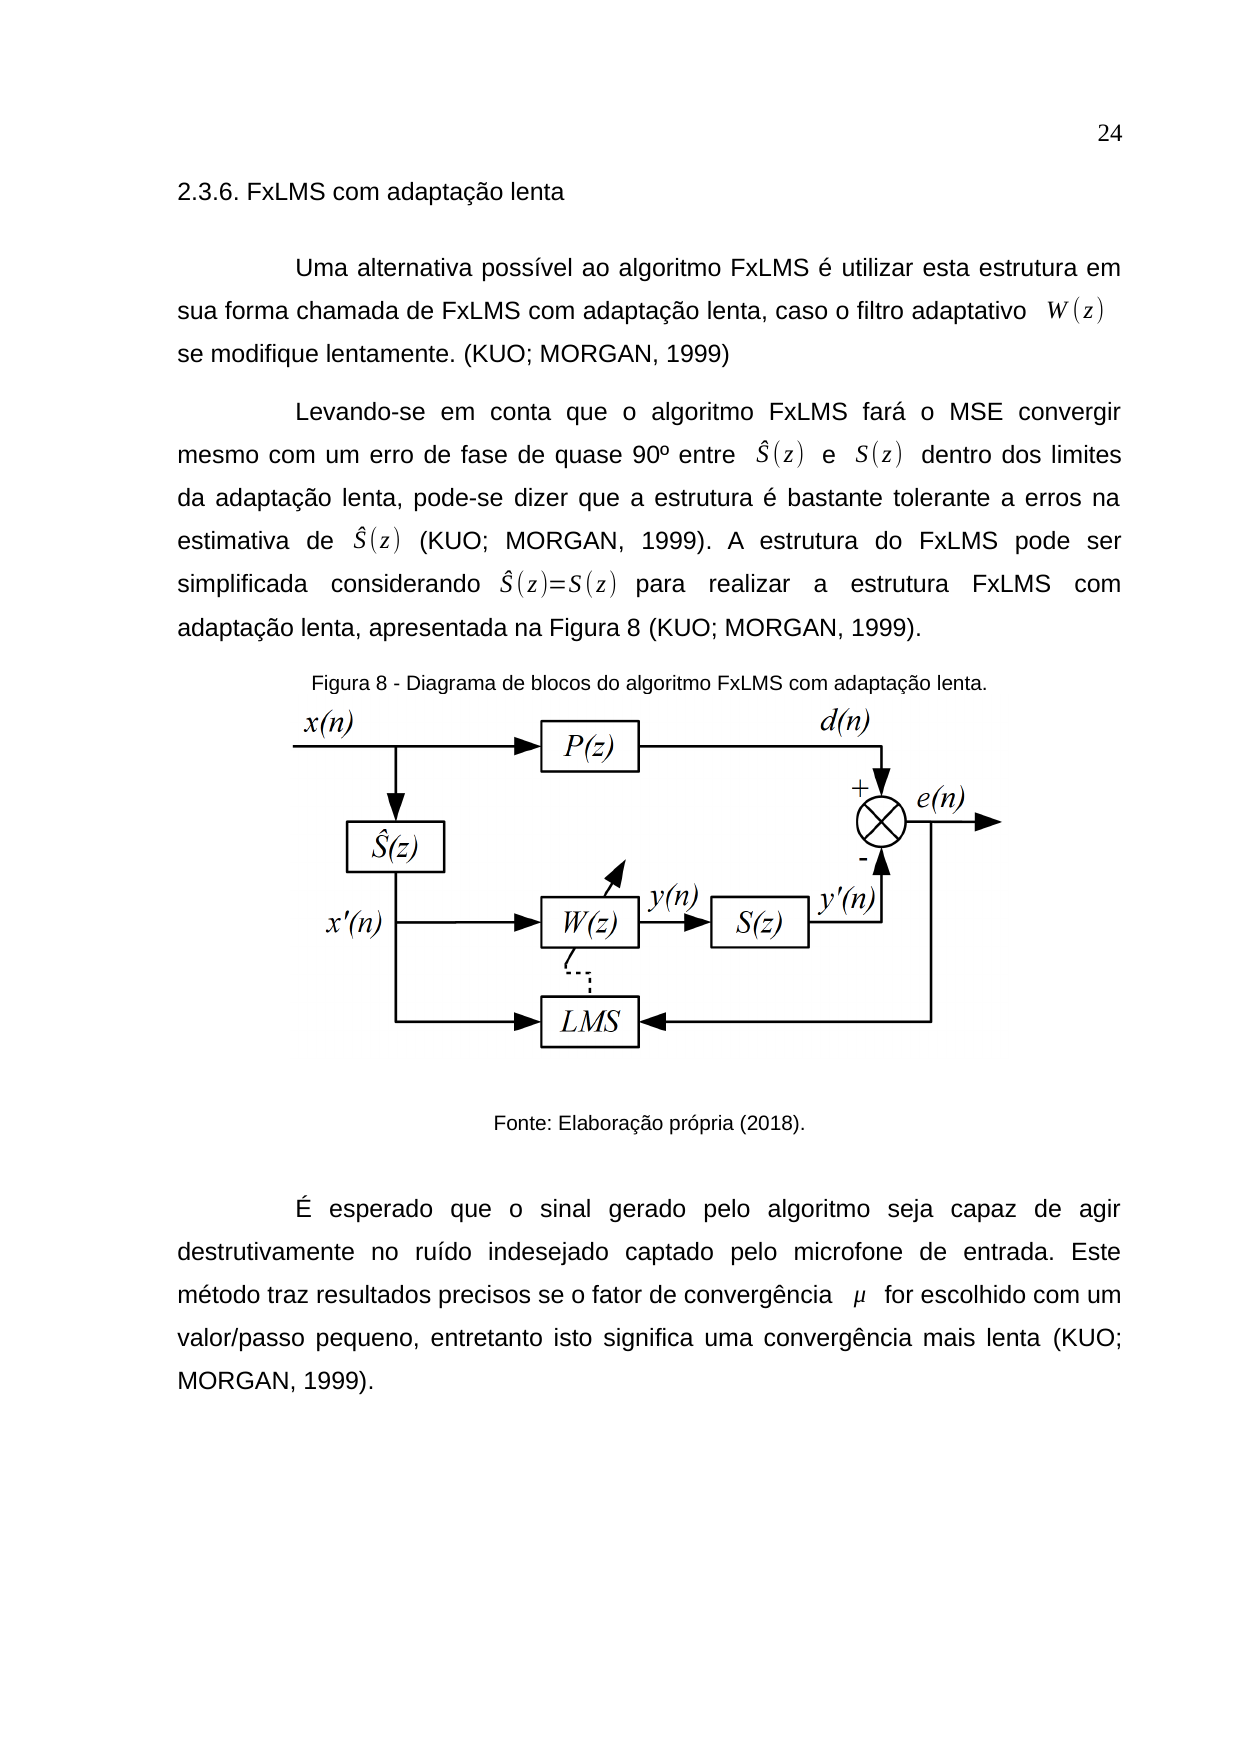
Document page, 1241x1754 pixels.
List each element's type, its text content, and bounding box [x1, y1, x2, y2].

text É esperado que o sinal gerado pelo algoritmo seja capaz de agir destrutivamente no ruído indesejado captado pelo microfone de entrada. Este método traz resultados precisos se o fator de convergênciafor escolhido com um valor/passo pequeno, entretanto isto significa uma convergência mais lenta (KUO; MORGAN, 1999). [177, 1193, 1122, 1395]
table_cell Fonte: Elaboração própria (2018). [177, 1099, 1122, 1193]
subtitle 2.3.6. FxLMS com adaptação lenta [177, 177, 1122, 206]
table_cell [177, 695, 1122, 1099]
text Levando-se em conta que o algoritmo FxLMS fará o MSE convergir mesmo com um erro de fase de quase 90º entreedentro dos limites da adaptação lenta, pode-se dizer que a estrutura é bastante tolerante a erros na estimativa de(KUO; MORGAN, 1999). A estrutura do FxLMS pode ser simplificada considerandopara realizar a estrutura FxLMS com adaptação lenta, apresentada na Figura 8 (KUO; MORGAN, 1999). [177, 397, 1122, 641]
picture [290, 694, 1009, 1059]
table_header Diagrama de blocos do algoritmo FxLMS com adaptação lenta. [177, 671, 1122, 694]
text Uma alternativa possível ao algoritmo FxLMS é utilizar esta estrutura em sua forma chamada de FxLMS com adaptação lenta, caso o filtro adaptativose modifique lentamente. (KUO; MORGAN, 1999) [177, 253, 1122, 368]
